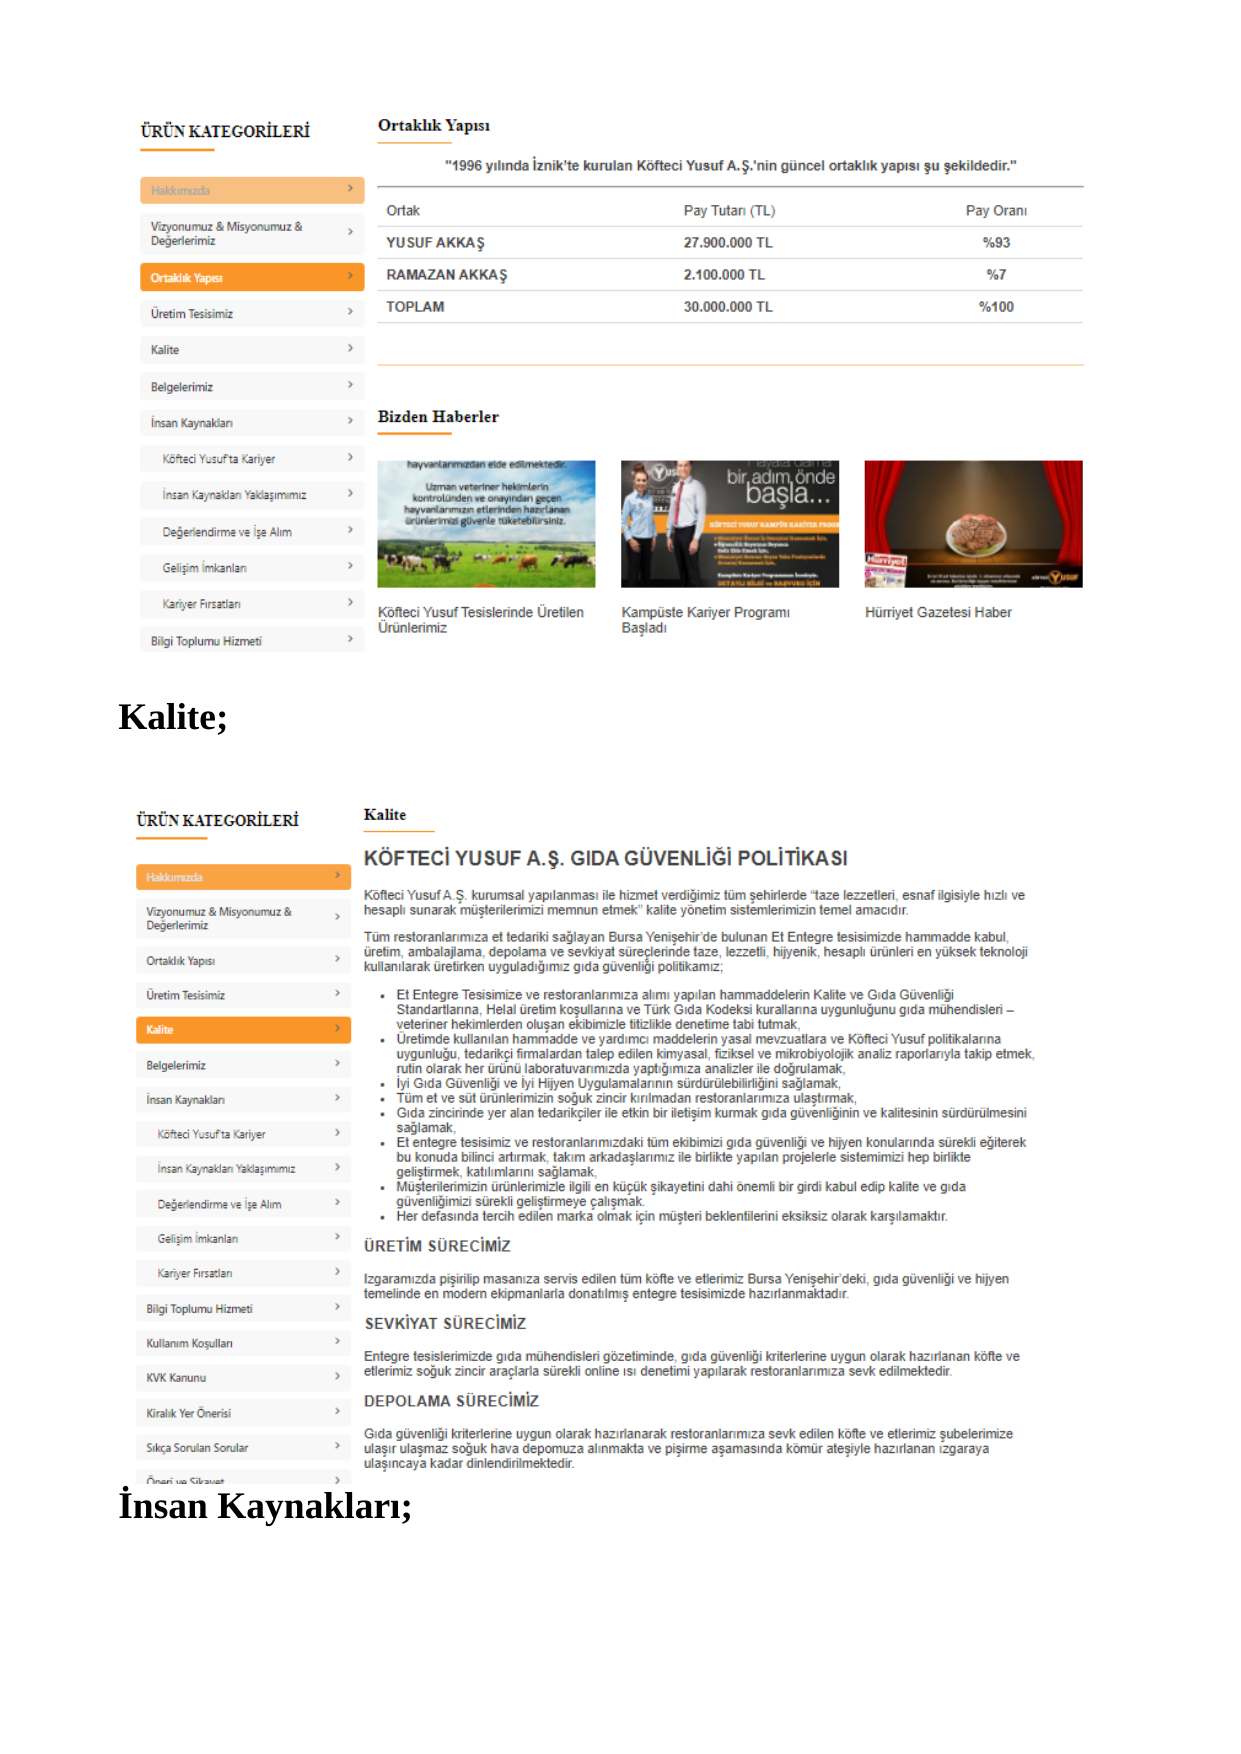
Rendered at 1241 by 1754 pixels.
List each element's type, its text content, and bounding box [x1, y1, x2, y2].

text Kalite; [118, 694, 1122, 738]
picture [124, 804, 1070, 1484]
text İnsan Kaynakları; [118, 1333, 1122, 1527]
picture [134, 118, 1106, 652]
